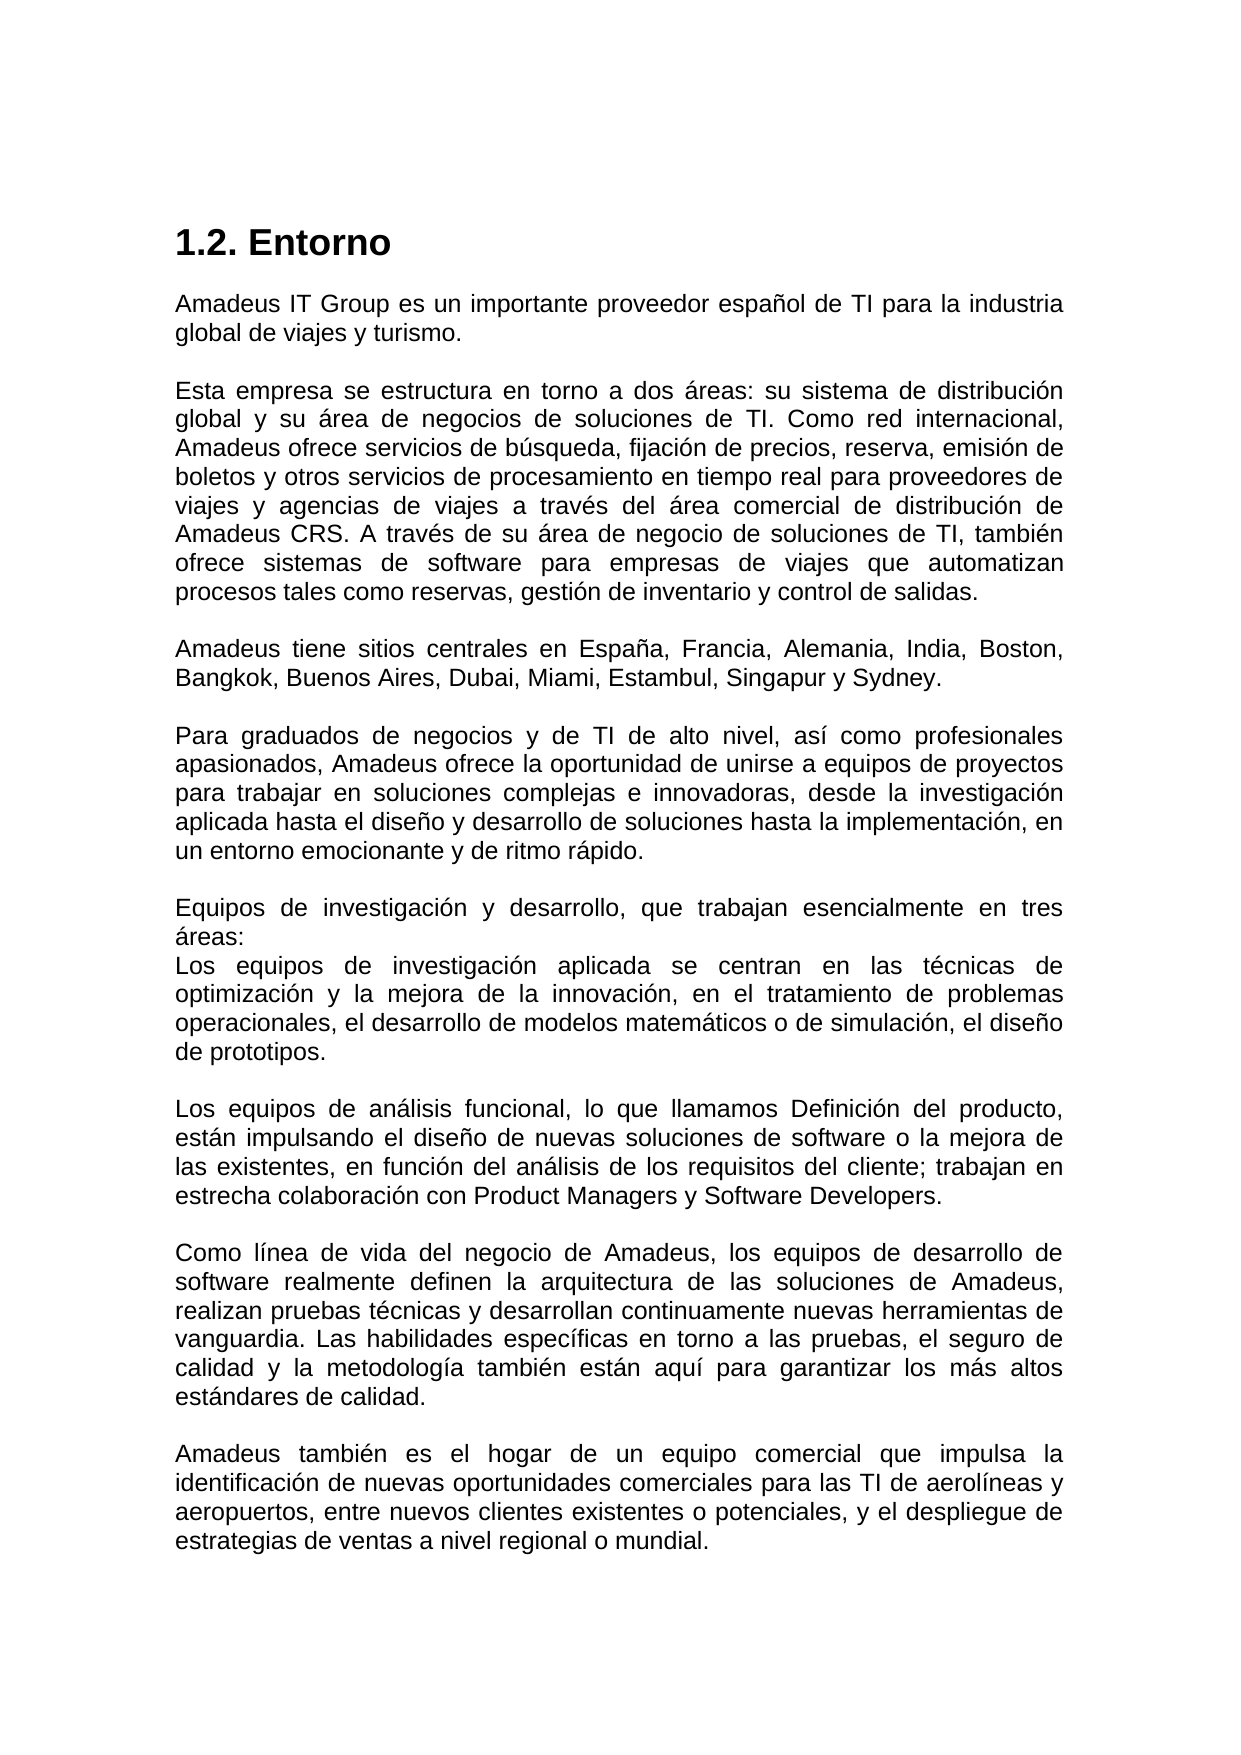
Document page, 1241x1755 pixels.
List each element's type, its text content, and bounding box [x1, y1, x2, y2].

text Esta empresa se estructura en torno a dos áreas: su sistema de distribución global y su área de negocios de soluciones de TI. Como red internacional, Amadeus ofrece servicios de búsqueda, fijación de precios, reserva, emisión de boletos y otros servicios de procesamiento en tiempo real para proveedores de viajes y agencias de viajes a través del área comercial de distribución de Amadeus CRS. A través de su área de negocio de soluciones de TI, también ofrece sistemas de software para empresas de viajes que automatizan procesos tales como reservas, gestión de inventario y control de salidas. [175, 376, 1065, 606]
text Para graduados de negocios y de TI de alto nivel, así como profesionales apasionados, Amadeus ofrece la oportunidad de unirse a equipos de proyectos para trabajar en soluciones complejas e innovadoras, desde la investigación aplicada hasta el diseño y desarrollo de soluciones hasta la implementación, en un entorno emocionante y de ritmo rápido. [175, 721, 1065, 864]
text 1.2. Entorno [175, 220, 1065, 263]
text Amadeus tiene sitios centrales en España, Francia, Alemania, India, Boston, Bangkok, Buenos Aires, Dubai, Miami, Estambul, Singapur y Sydney. [175, 634, 1065, 692]
text Como línea de vida del negocio de Amadeus, los equipos de desarrollo de software realmente definen la arquitectura de las soluciones de Amadeus, realizan pruebas técnicas y desarrollan continuamente nuevas herramientas de vanguardia. Las habilidades específicas en torno a las pruebas, el seguro de calidad y la metodología también están aquí para garantizar los más altos estándares de calidad. [175, 1238, 1065, 1411]
text Equipos de investigación y desarrollo, que trabajan esencialmente en tres áreas: [175, 893, 1065, 951]
text Los equipos de investigación aplicada se centran en las técnicas de optimización y la mejora de la innovación, en el tratamiento de problemas operacionales, el desarrollo de modelos matemáticos o de simulación, el diseño de prototipos. [175, 951, 1065, 1066]
text Los equipos de análisis funcional, lo que llamamos Definición del producto, están impulsando el diseño de nuevas soluciones de software o la mejora de las existentes, en función del análisis de los requisitos del cliente; trabajan en estrecha colaboración con Product Managers y Software Developers. [175, 1094, 1065, 1209]
text Amadeus IT Group es un importante proveedor español de TI para la industria global de viajes y turismo. [175, 289, 1065, 347]
text Amadeus también es el hogar de un equipo comercial que impulsa la identificación de nuevas oportunidades comerciales para las TI de aerolíneas y aeropuertos, entre nuevos clientes existentes o potenciales, y el despliegue de estrategias de ventas a nivel regional o mundial. [175, 1439, 1065, 1554]
